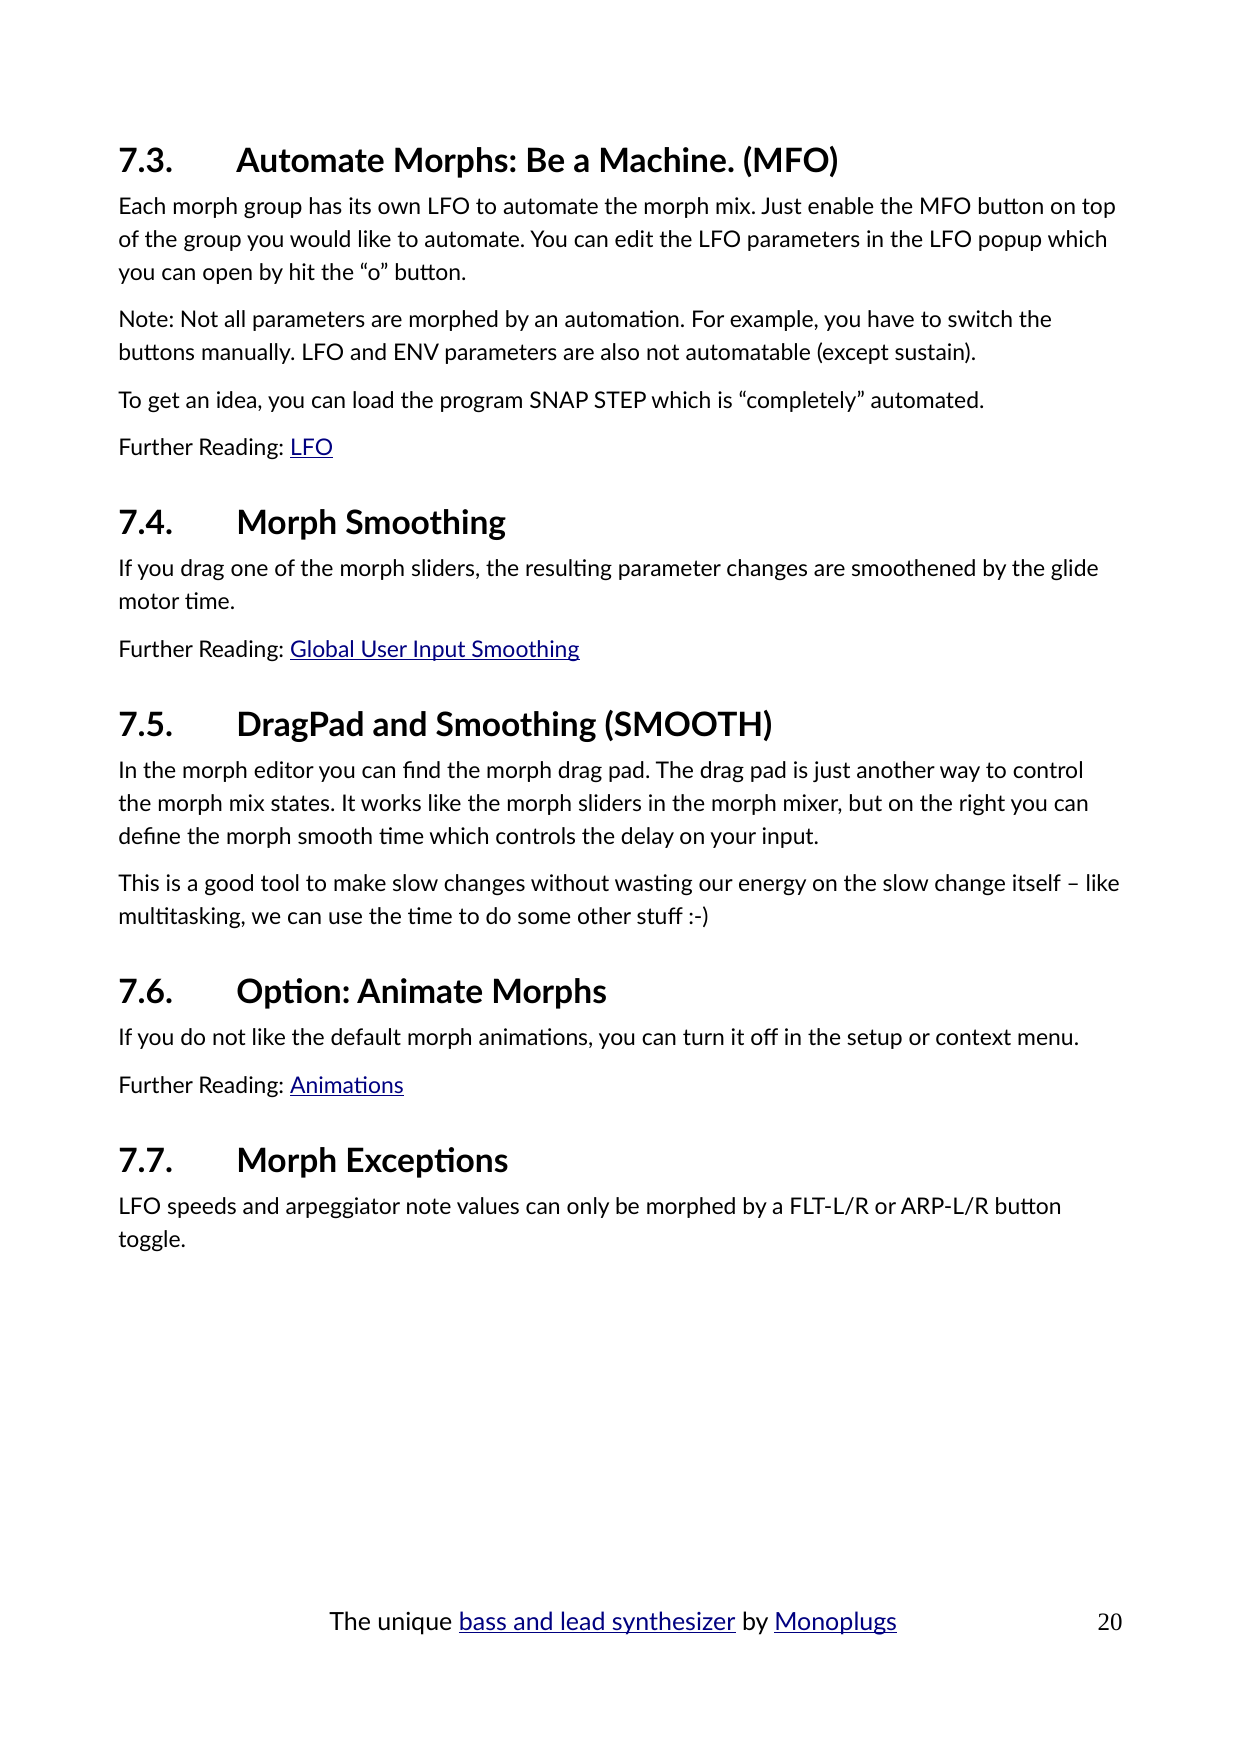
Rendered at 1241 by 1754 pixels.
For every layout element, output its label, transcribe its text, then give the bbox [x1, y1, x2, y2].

text If you do not like the default morph animations, you can turn it off in the setup or context menu. [118, 1023, 1122, 1051]
subtitle Option: Animate Morphs [118, 970, 1122, 1011]
text If you drag one of the morph sliders, the resulting parameter changes are smoothened by the glide motor time. [118, 554, 1122, 614]
text This is a good tool to make slow changes without wasting our energy on the slow change itself – like multitasking, we can use the time to do some other stuff :-) [118, 869, 1122, 929]
subtitle DragPad and Smoothing (SMOOTH) [118, 703, 1122, 743]
subtitle Morph Smoothing [118, 501, 1122, 542]
text Further Reading: LFO [118, 433, 1122, 461]
text Each morph group has its own LFO to automate the morph mix. Just enable the MFO button on top of the group you would like to automate. You can edit the LFO parameters in the LFO popup which you can open by hit the “o” button. [118, 192, 1122, 285]
text To get an idea, you can load the program SNAP STEP which is “completely” automated. [118, 386, 1122, 413]
text Further Reading: Global User Input Smoothing [118, 634, 1122, 662]
subtitle Automate Morphs: Be a Machine. (MFO) [118, 139, 1122, 179]
text Further Reading: Animations [118, 1071, 1122, 1098]
subtitle Morph Exceptions [118, 1139, 1122, 1179]
text LFO speeds and arpeggiator note values can only be morphed by a FLT-L/R or ARP-L/R button toggle. [118, 1192, 1122, 1252]
text Note: Not all parameters are morphed by an automation. For example, you have to switch the buttons manually. LFO and ENV parameters are also not automatable (except sustain). [118, 305, 1122, 366]
text In the morph editor you can find the morph drag pad. The drag pad is just another way to control the morph mix states. It works like the morph sliders in the morph mixer, but on the right you can define the morph smooth time which controls the delay on your input. [118, 756, 1122, 849]
